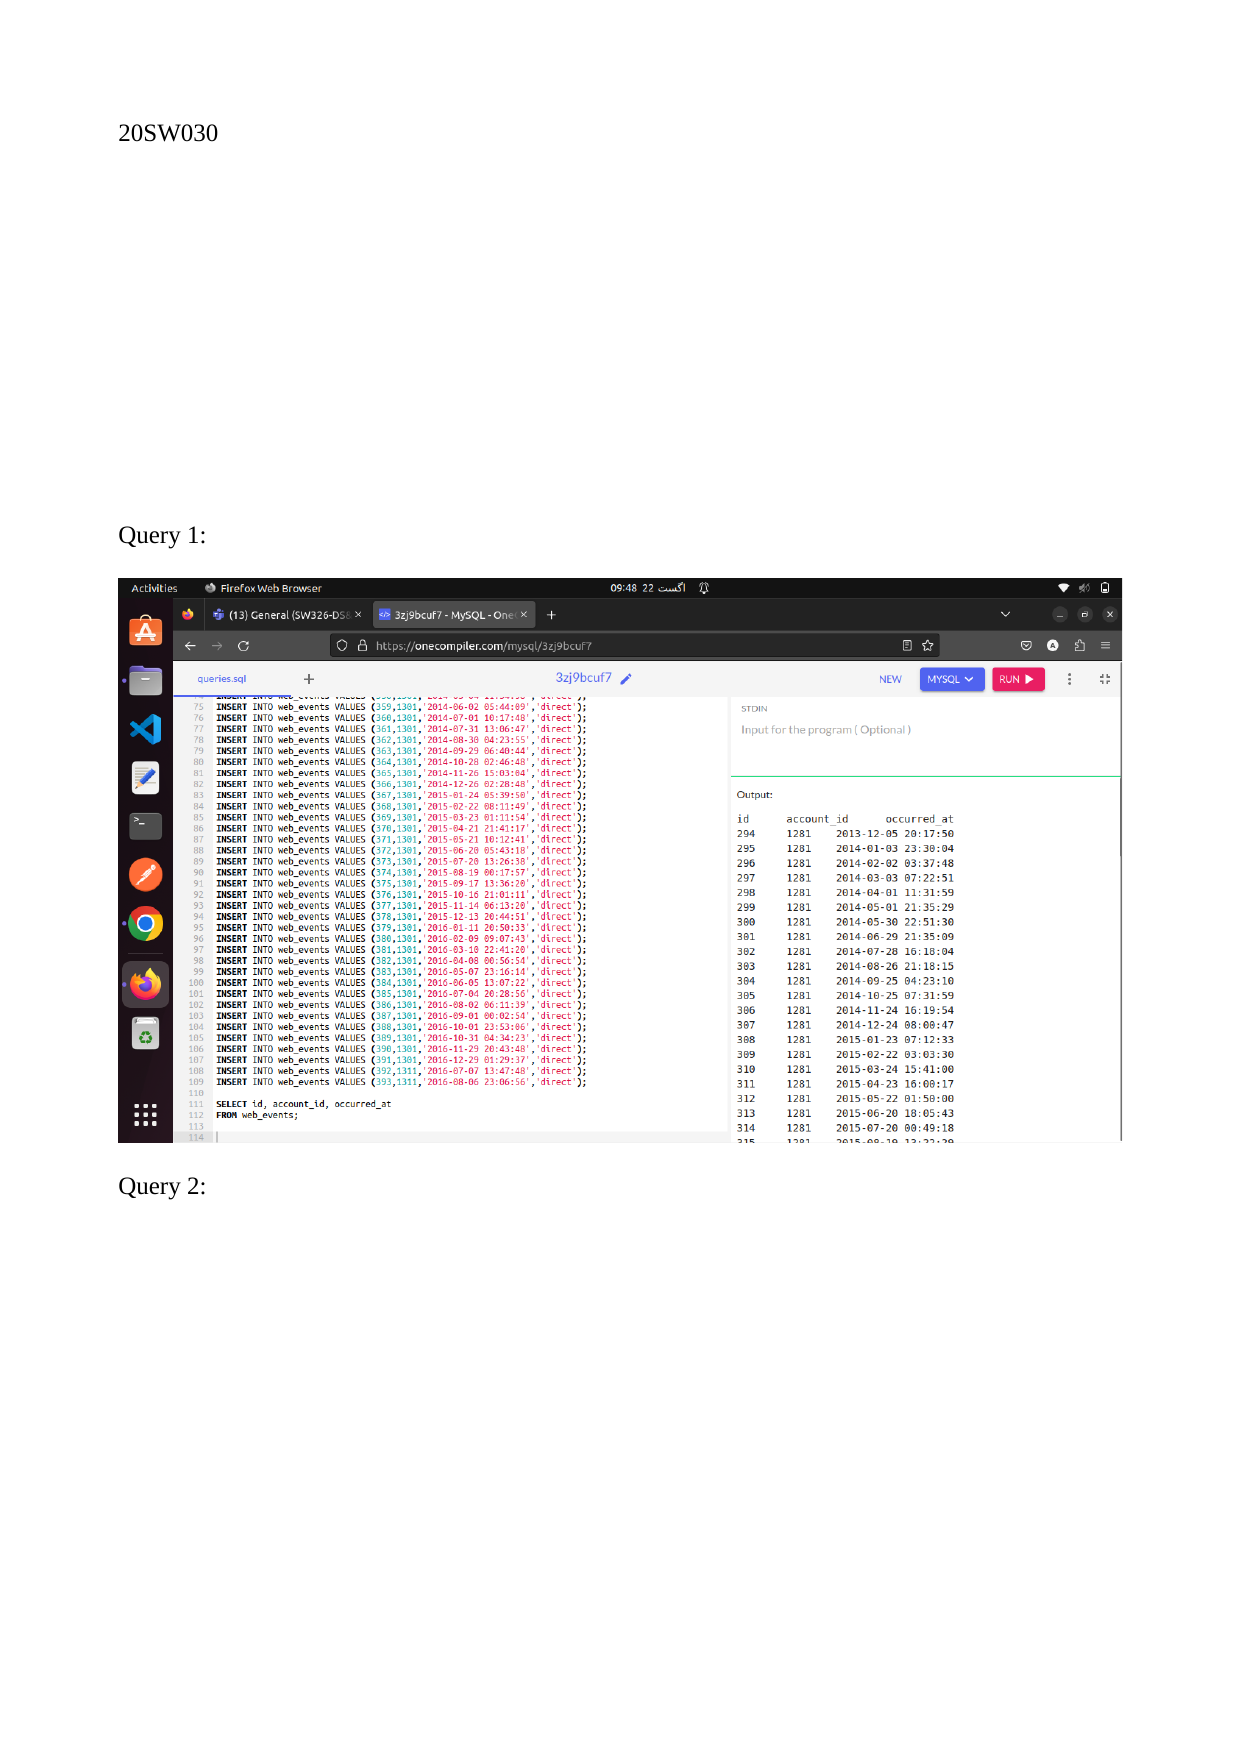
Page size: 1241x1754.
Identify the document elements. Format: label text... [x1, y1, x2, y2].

text 20SW030 [118, 118, 1122, 147]
text Query 1: [118, 521, 1122, 549]
text Query 2: [118, 1171, 1122, 1200]
picture [118, 578, 1123, 1143]
